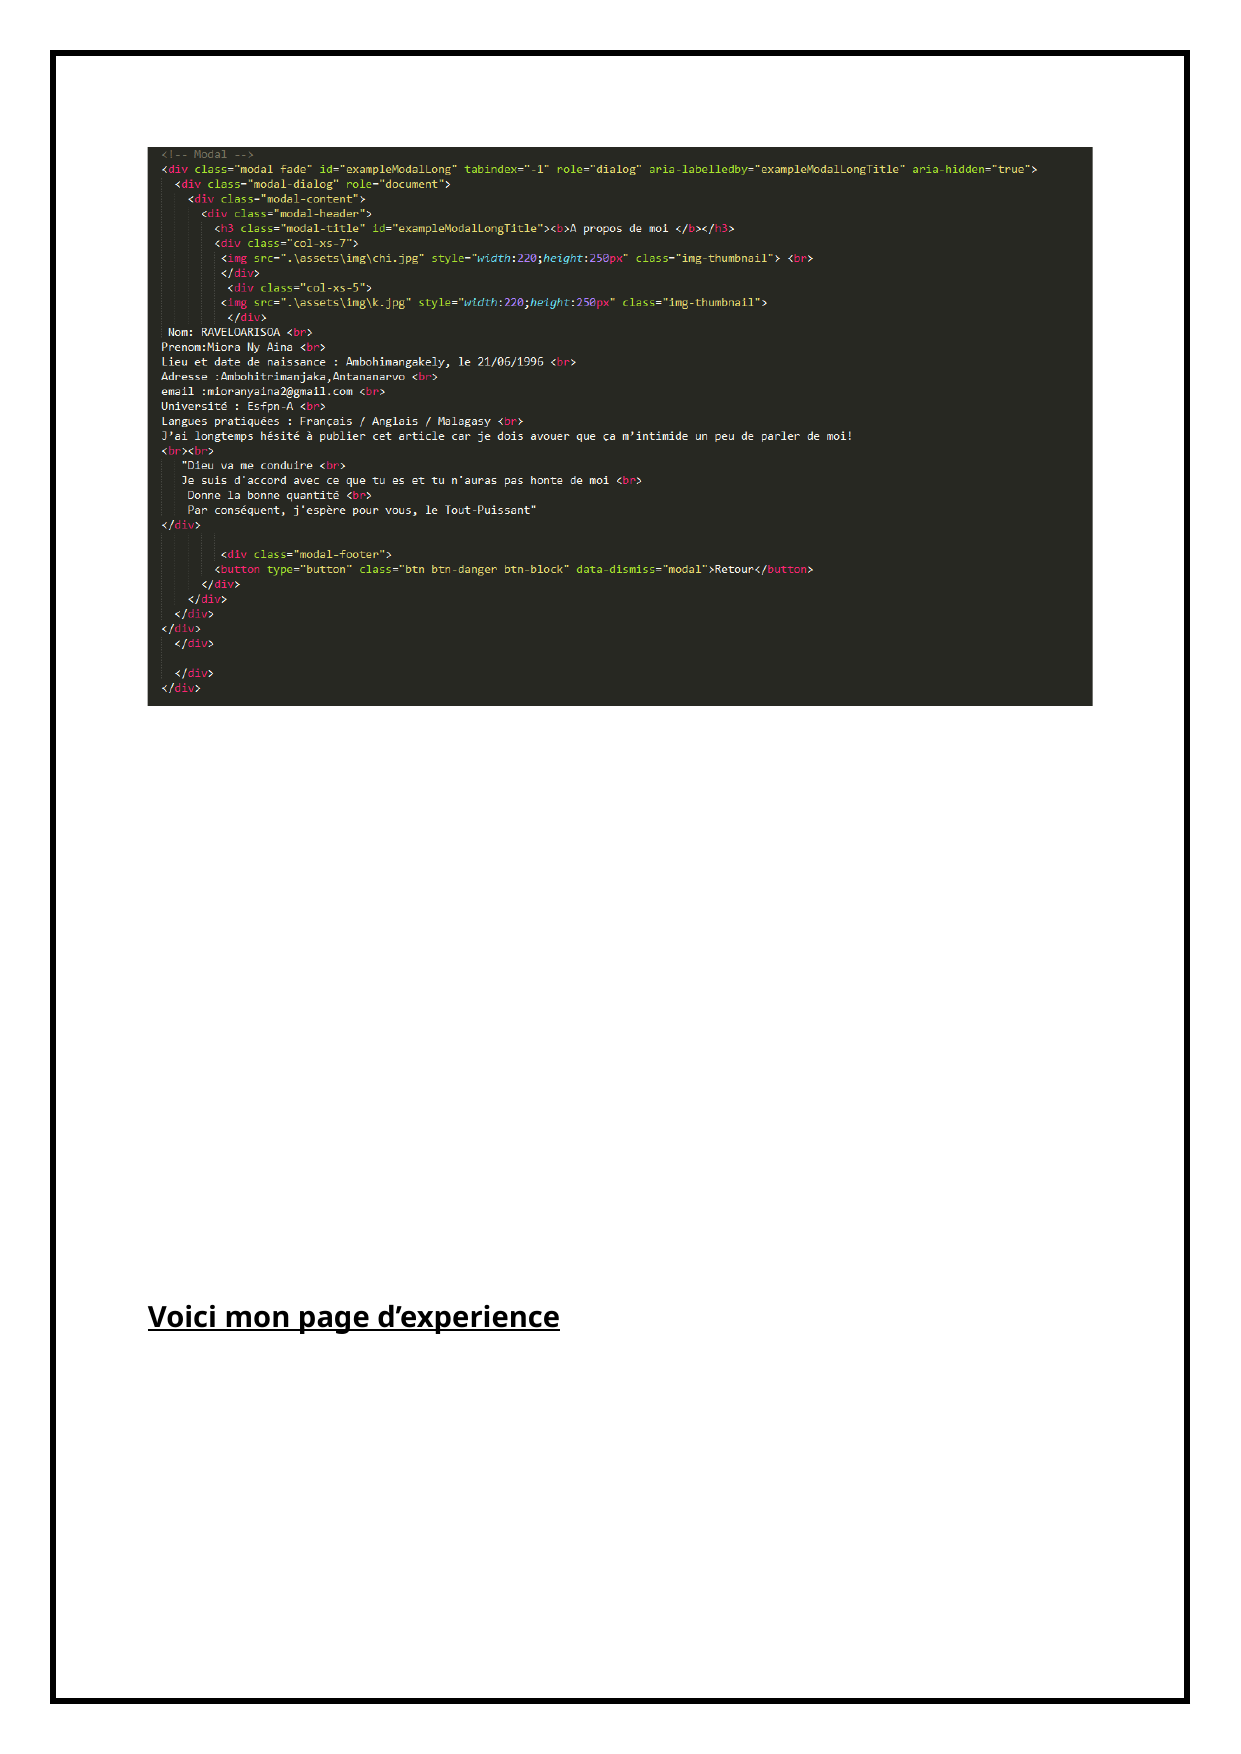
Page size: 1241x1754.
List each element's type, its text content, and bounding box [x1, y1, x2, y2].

text Voici mon page d’experience [148, 1296, 1093, 1336]
